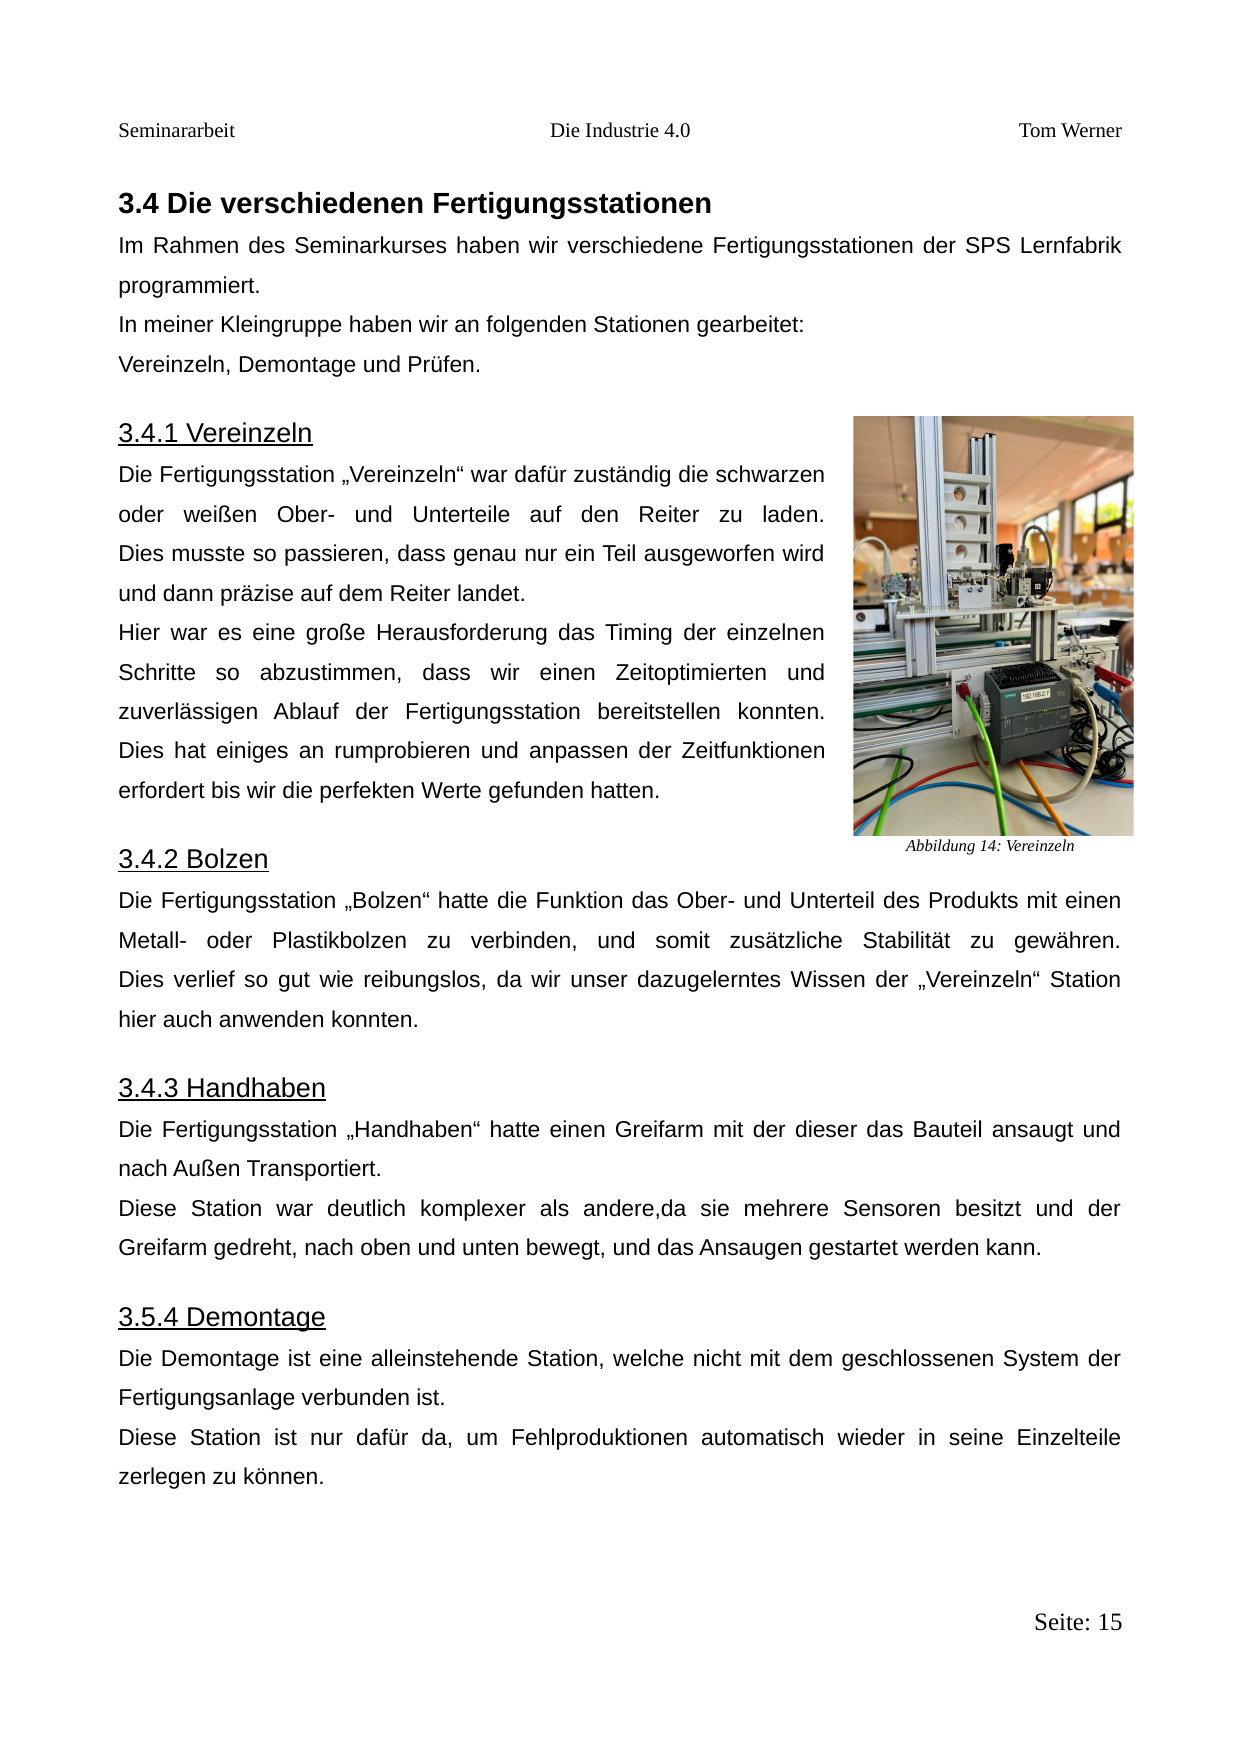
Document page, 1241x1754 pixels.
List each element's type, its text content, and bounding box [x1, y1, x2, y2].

text Die Fertigungsstation „Handhaben“ hatte einen Greifarm mit der dieser das Bauteil ansaugt und nach Außen Transportiert. Diese Station war deutlich komplexer als andere,da sie mehrere Sensoren besitzt und der Greifarm gedreht, nach oben und unten bewegt, und das Ansaugen gestartet werden kann. [118, 1116, 1122, 1261]
text Die Fertigungsstation „Bolzen“ hatte die Funktion das Ober- und Unterteil des Produkts mit einen Metall- oder Plastikbolzen zu verbinden, und somit zusätzliche Stabilität zu gewähren. Dies verlief so gut wie reibungslos, da wir unser dazugelerntes Wissen der „Vereinzeln“ Station hier auch anwenden konnten. [118, 887, 1122, 1032]
text Die Demontage ist eine alleinstehende Station, welche nicht mit dem geschlossenen System der Fertigungsanlage verbunden ist. Diese Station ist nur dafür da, um Fehlproduktionen automatisch wieder in seine Einzelteile zerlegen zu können. [118, 1345, 1122, 1489]
picture [853, 416, 1134, 836]
subtitle 3.4 Die verschiedenen Fertigungsstationen [118, 186, 1122, 220]
text Die Fertigungsstation „Vereinzeln“ war dafür zuständig die schwarzen oder weißen Ober- und Unterteile auf den Reiter zu laden. Dies musste so passieren, dass genau nur ein Teil ausgeworfen wird und dann präzise auf dem Reiter landet. Hier war es eine große Herausforderung das Timing der einzelnen Schritte so abzustimmen, dass wir einen Zeitoptimierten und zuverlässigen Ablauf der Fertigungsstation bereitstellen konnten. Dies hat einiges an rumprobieren und anpassen der Zeitfunktionen erfordert bis wir die perfekten Werte gefunden hatten. [118, 461, 826, 803]
subtitle 3.5.4 Demontage [118, 1301, 1122, 1332]
subtitle 3.4.3 Handhaben [118, 1072, 1122, 1103]
text Abbildung 14: Vereinzeln [826, 416, 1156, 855]
subtitle 3.4.1 Vereinzeln [118, 417, 826, 448]
subtitle 3.4.2 Bolzen [118, 843, 1122, 875]
text Im Rahmen des Seminarkurses haben wir verschiedene Fertigungsstationen der SPS Lernfabrik programmiert. In meiner Kleingruppe haben wir an folgenden Stationen gearbeitet: Vereinzeln, Demontage und Prüfen. [118, 232, 1122, 377]
subtitle [826, 404, 1156, 416]
